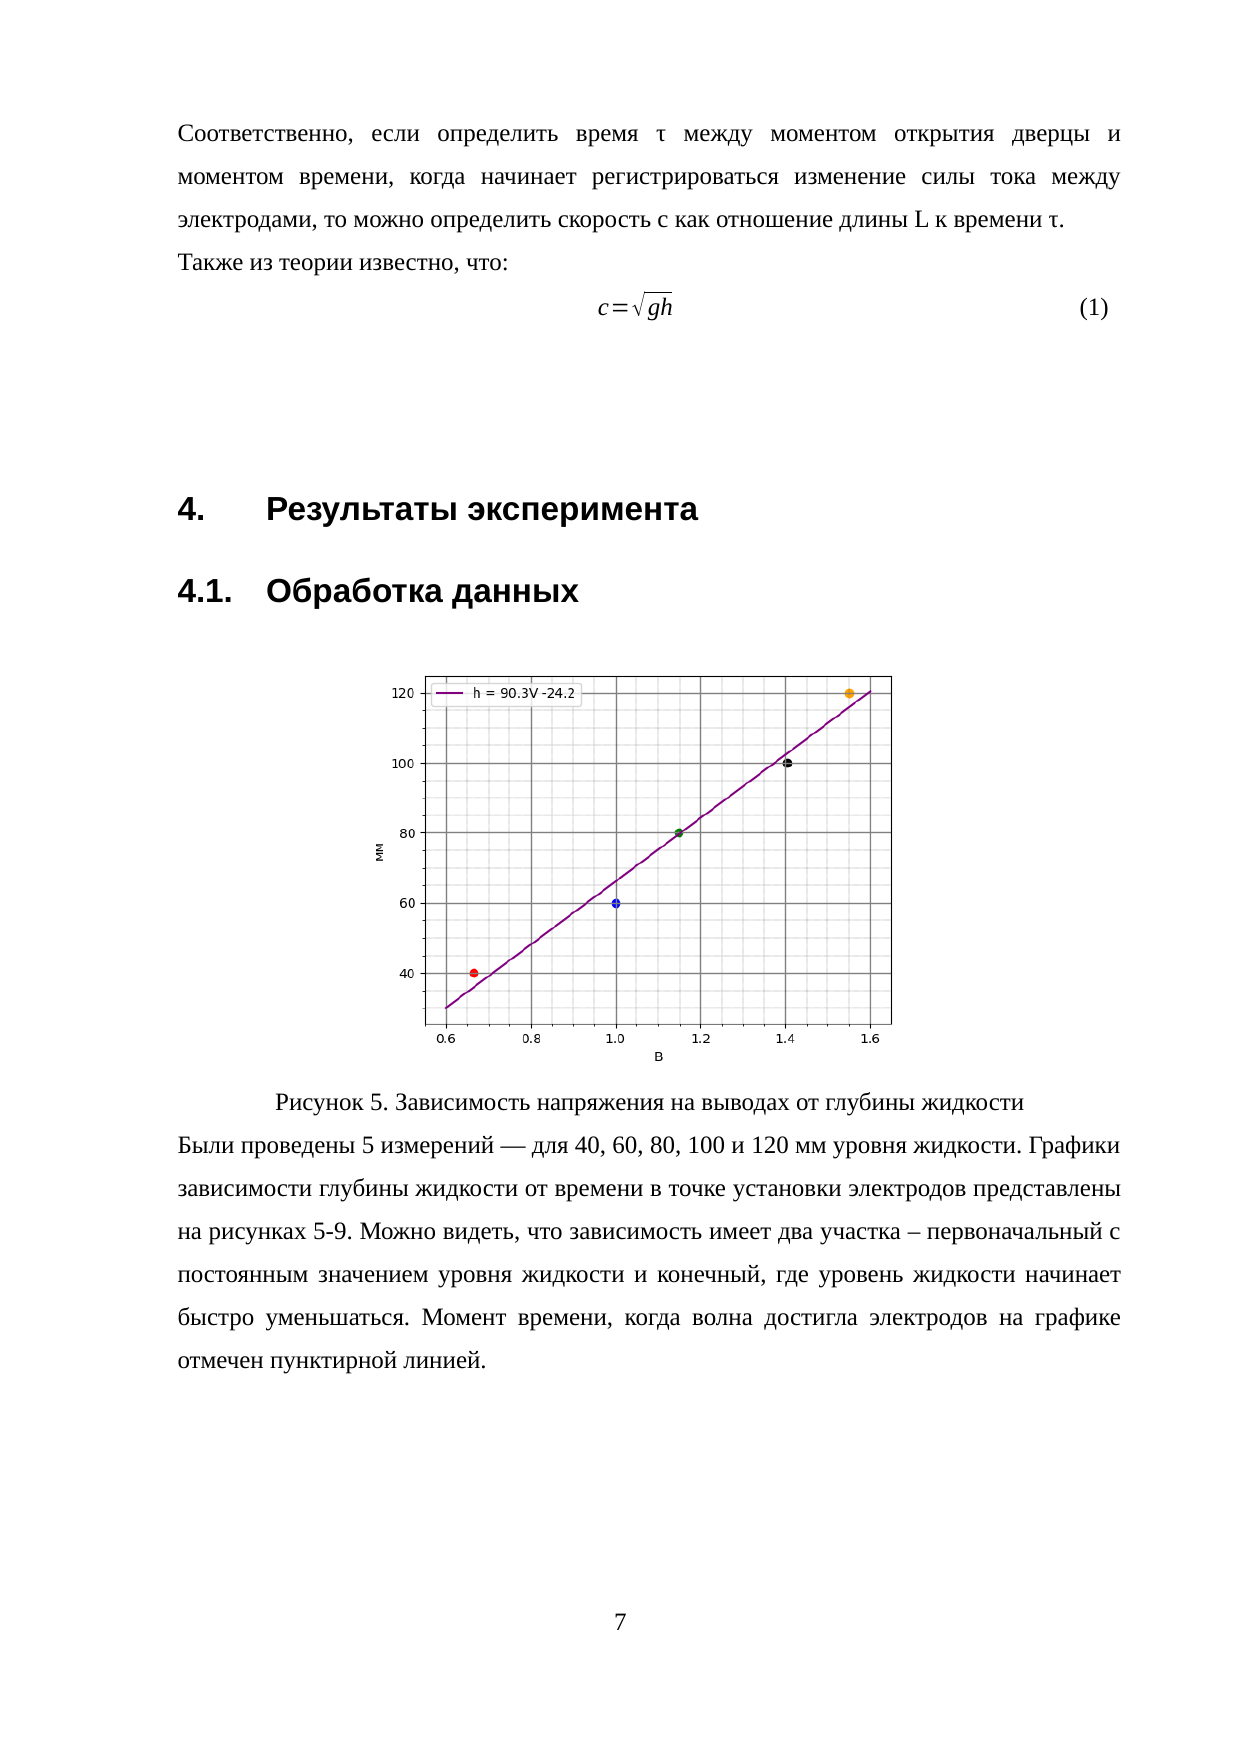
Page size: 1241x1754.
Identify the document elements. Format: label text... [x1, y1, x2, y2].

text Соответственно, если определить время τ между моментом открытия дверцы и моментом времени, когда начинает регистрироваться изменение силы тока между электродами, то можно определить скорость c как отношение длины L к времени τ. [177, 118, 1122, 233]
text Также из теории известно, что: [177, 247, 1122, 276]
picture [349, 621, 950, 1073]
subtitle Обработка данных [177, 571, 1093, 609]
text Рисунок 5. Зависимость напряжения на выводах от глубины жидкости [177, 622, 1122, 1115]
text Были проведены 5 измерений — для 40, 60, 80, 100 и 120 мм уровня жидкости. Графики зависимости глубины жидкости от времени в точке установки электродов представлены на рисунках 5-9. Можно видеть, что зависимость имеет два участка – первоначальный с постоянным значением уровня жидкости и конечный, где уровень жидкости начинает быстро уменьшаться. Момент времени, когда волна достигла электродов на графике отмечен пунктирной линией. [177, 1130, 1122, 1374]
text (1) [177, 291, 1122, 321]
subtitle Результаты эксперимента [177, 489, 1093, 528]
